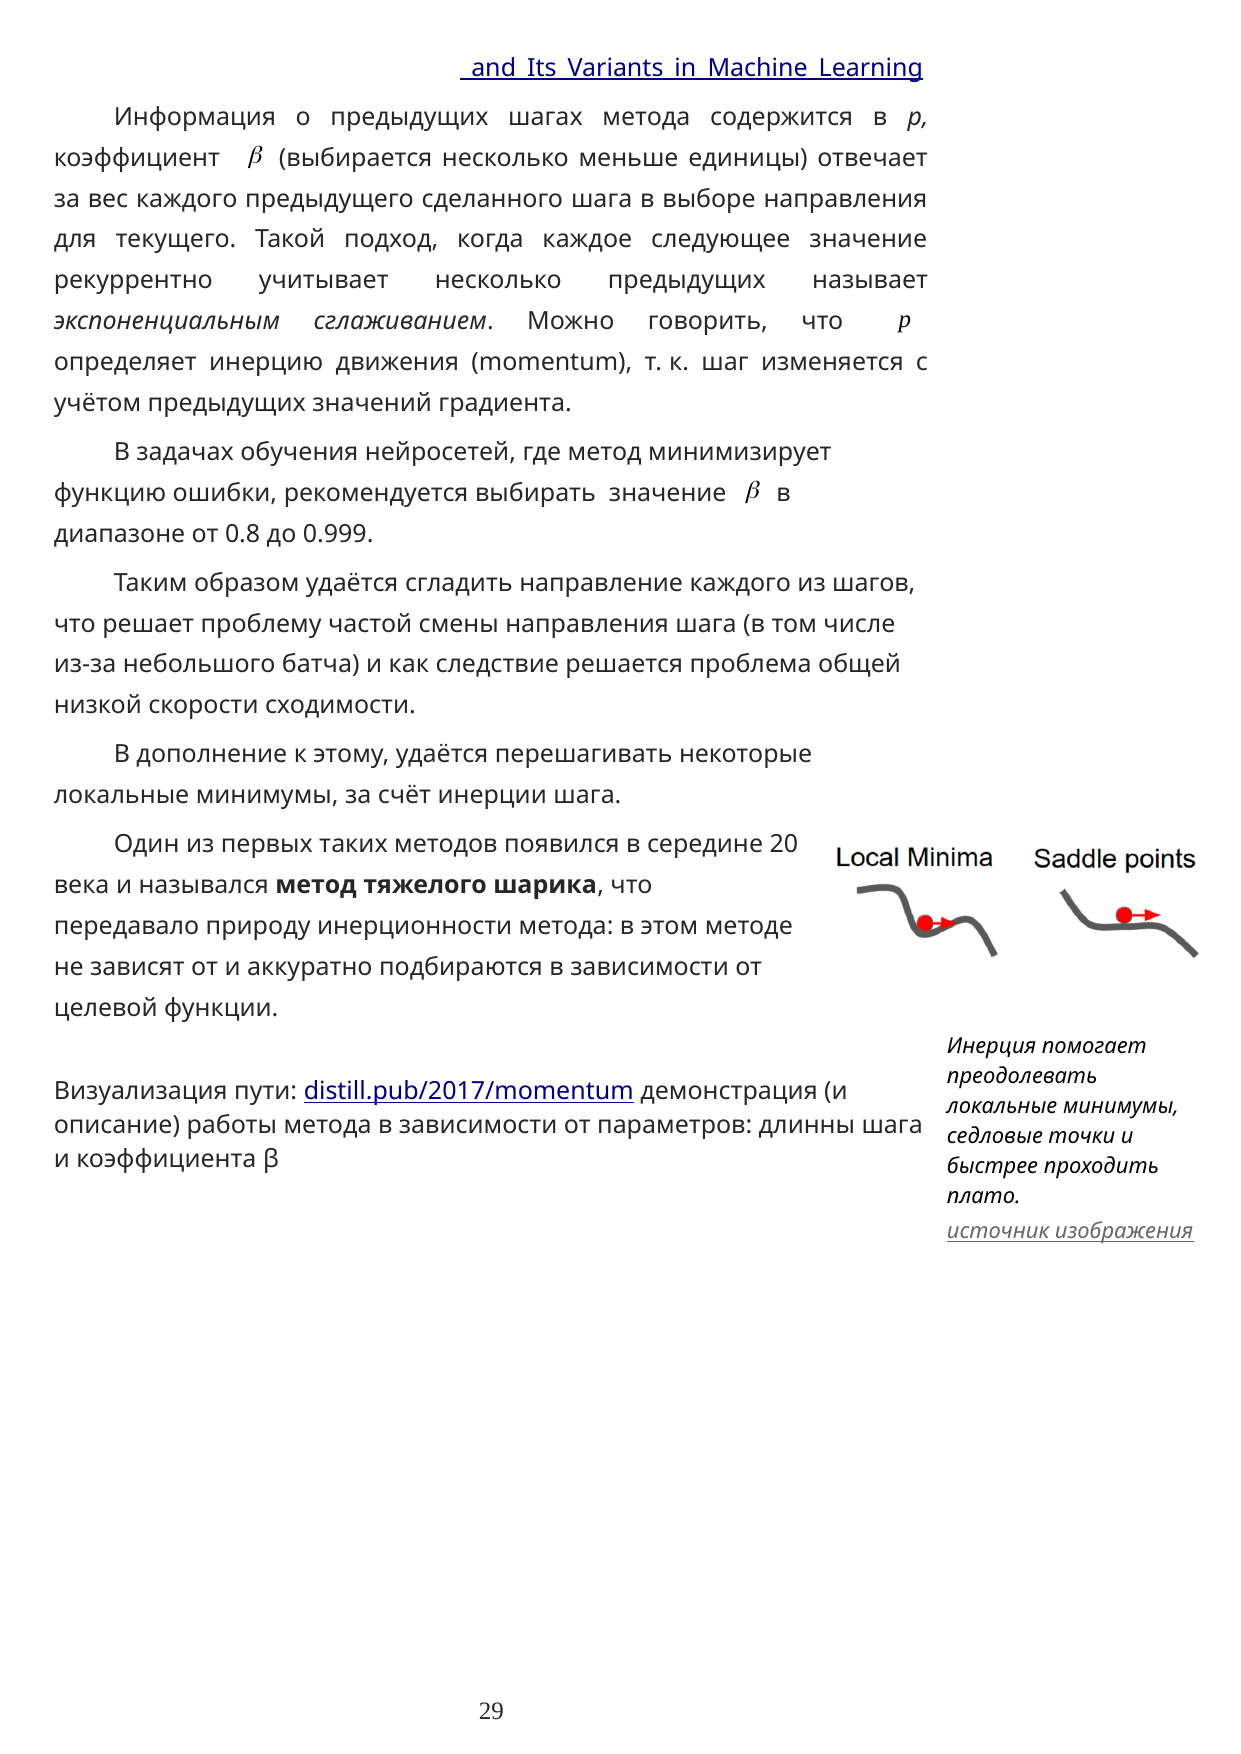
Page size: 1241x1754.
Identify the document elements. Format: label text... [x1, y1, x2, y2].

text Таким образом удаётся сгладить направление каждого из шагов, что решает проблему частой смены направления шага (в том числе из-за небольшого батча) и как следствие решается проблема общей низкой скорости сходимости. [53, 564, 928, 721]
text Информация о предыдущих шагах метода содержится в p, коэффициент (выбирается несколько меньше единицы) отвечает за вес каждого предыдущего сделанного шага в выборе направления для текущего. Такой подход, когда каждое следующее значение рекуррентно учитывает несколько предыдущих называет экспоненциальным сглаживанием. Можно говорить, что определяет инерцию движения (momentum), т. к. шаг изменяется с учётом предыдущих значений градиента. [53, 99, 928, 418]
text Один из первых таких методов появился в середине 20 века и назывался метод тяжелого шарика, что передавало природу инерционности метода: в этом методе не зависят от и аккуратно подбираются в зависимости от целевой функции. [53, 826, 928, 1023]
text _and_Its_Variants_in_Machine_Learning [53, 49, 928, 83]
text В дополнение к этому, удаётся перешагивать некоторые локальные минимумы, за счёт инерции шага. [53, 736, 928, 811]
picture [834, 830, 1216, 963]
text В задачах обучения нейросетей, где метод минимизирует функцию ошибки, рекомендуется выбирать значениев диапазоне от 0.8 до 0.999. [53, 434, 928, 549]
text Визуализация пути: distill.pub/2017/momentum демонстрация (и описание) работы метода в зависимости от параметров: длинны шага и коэффициента β [53, 1073, 928, 1175]
